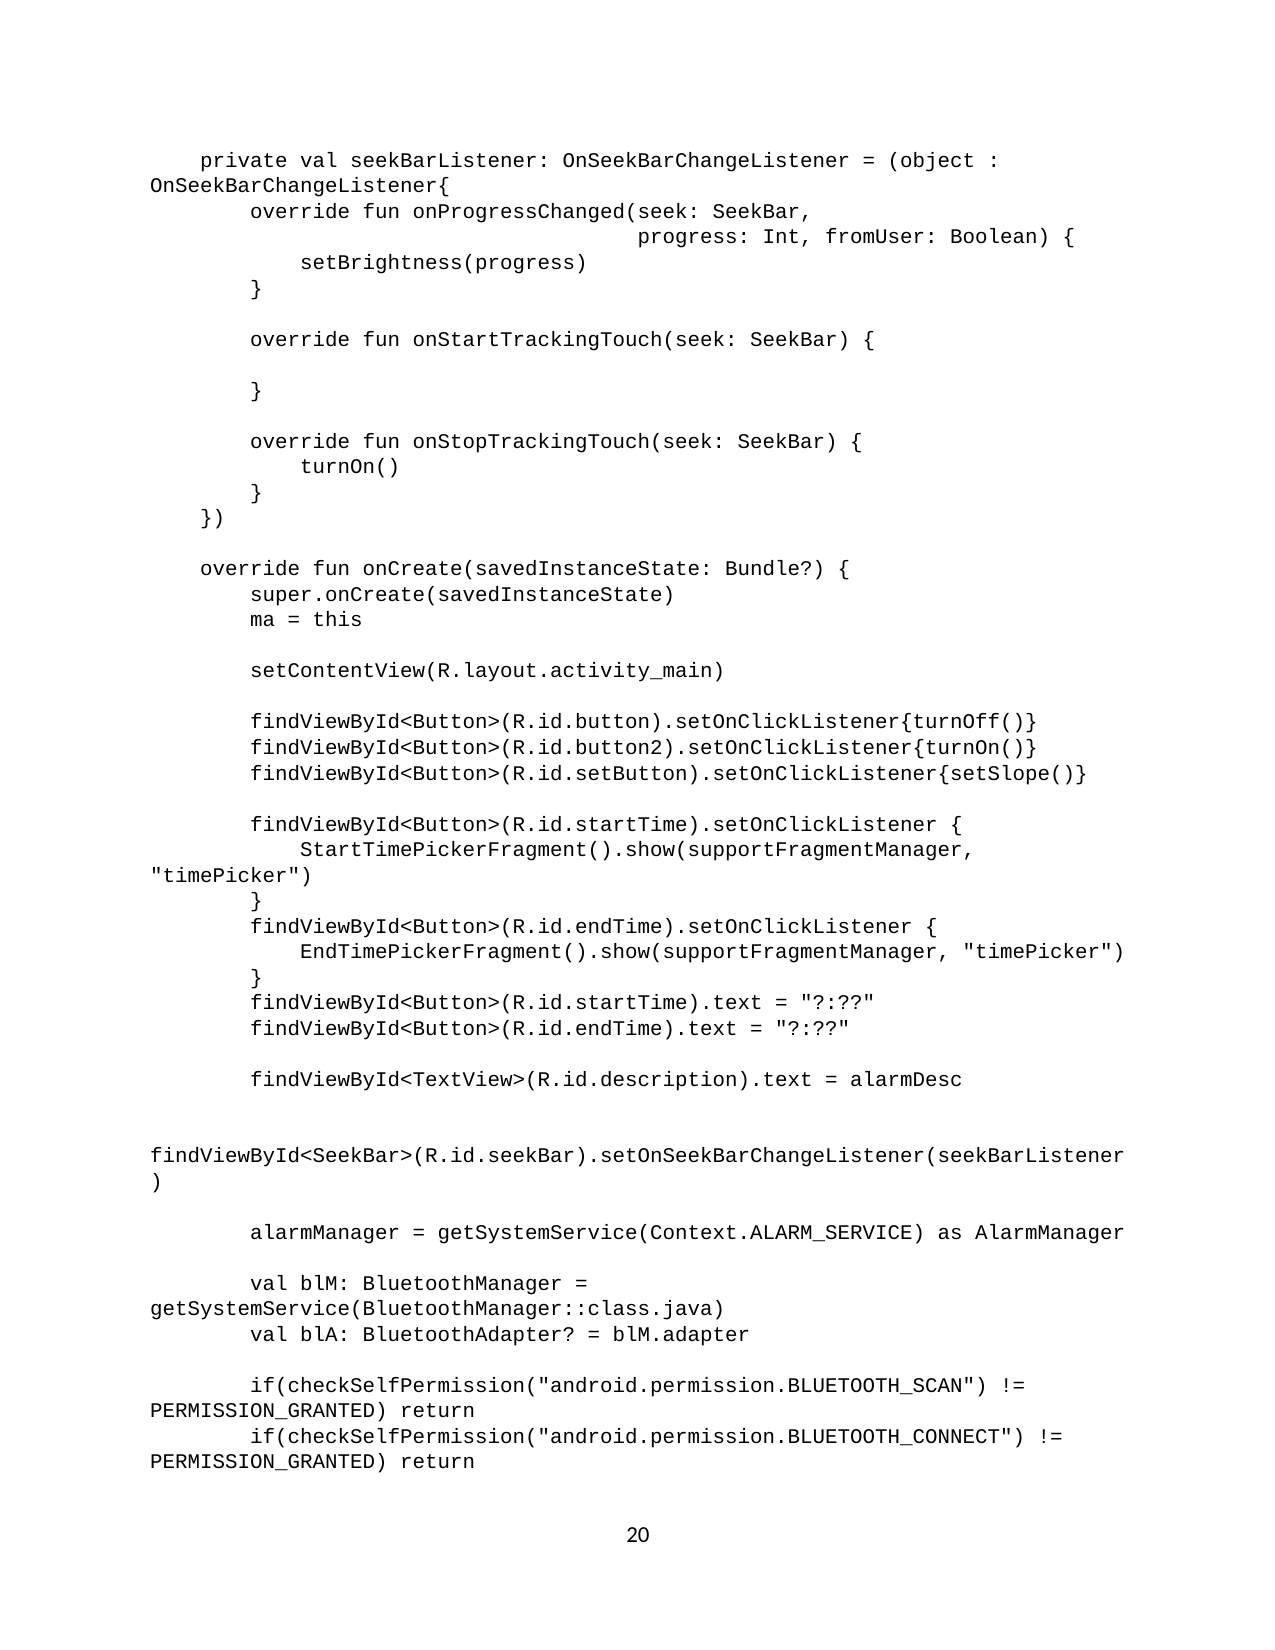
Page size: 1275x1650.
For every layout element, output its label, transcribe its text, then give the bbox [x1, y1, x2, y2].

text findViewById<Button>(R.id.button).setOnClickListener{turnOff()} [150, 711, 1125, 735]
text ma = this [150, 609, 1125, 633]
text findViewById<Button>(R.id.button2).setOnClickListener{turnOn()} [150, 737, 1125, 761]
text findViewById<SeekBar>(R.id.seekBar).setOnSeekBarChangeListener(seekBarListener) [150, 1120, 1125, 1194]
text override fun onProgressChanged(seek: SeekBar, [150, 201, 1125, 225]
text if(checkSelfPermission("android.permission.BLUETOOTH_SCAN") != PERMISSION_GRANTED) return [150, 1375, 1125, 1424]
text val blA: BluetoothAdapter? = blM.adapter [150, 1324, 1125, 1348]
text findViewById<Button>(R.id.startTime).text = "?:??" [150, 992, 1125, 1016]
text progress: Int, fromUser: Boolean) { [150, 227, 1125, 250]
text findViewById<Button>(R.id.endTime).setOnClickListener { [150, 916, 1125, 939]
text EndTimePickerFragment().show(supportFragmentManager, "timePicker") [150, 941, 1125, 965]
text }) [150, 507, 1125, 531]
text setContentView(R.layout.activity_main) [150, 660, 1125, 684]
text turnOn() [150, 456, 1125, 480]
text override fun onStopTrackingTouch(seek: SeekBar) { [150, 431, 1125, 454]
text override fun onStartTrackingTouch(seek: SeekBar) { [150, 329, 1125, 352]
text StartTimePickerFragment().show(supportFragmentManager, "timePicker") [150, 839, 1125, 888]
text alarmManager = getSystemService(Context.ALARM_SERVICE) as AlarmManager [150, 1222, 1125, 1246]
text setBrightness(progress) [150, 252, 1125, 276]
text private val seekBarListener: OnSeekBarChangeListener = (object : OnSeekBarChangeListener{ [150, 150, 1125, 199]
text findViewById<Button>(R.id.startTime).setOnClickListener { [150, 813, 1125, 837]
text findViewById<TextView>(R.id.description).text = alarmDesc [150, 1069, 1125, 1092]
text } [150, 890, 1125, 914]
text } [150, 278, 1125, 301]
text val blM: BluetoothManager = getSystemService(BluetoothManager::class.java) [150, 1273, 1125, 1322]
text } [150, 482, 1125, 505]
text } [150, 380, 1125, 403]
text override fun onCreate(savedInstanceState: Bundle?) { [150, 558, 1125, 582]
text if(checkSelfPermission("android.permission.BLUETOOTH_CONNECT") != PERMISSION_GRANTED) return [150, 1426, 1125, 1475]
text } [150, 967, 1125, 990]
text findViewById<Button>(R.id.setButton).setOnClickListener{setSlope()} [150, 762, 1125, 786]
text super.onCreate(savedInstanceState) [150, 584, 1125, 607]
text findViewById<Button>(R.id.endTime).text = "?:??" [150, 1018, 1125, 1041]
